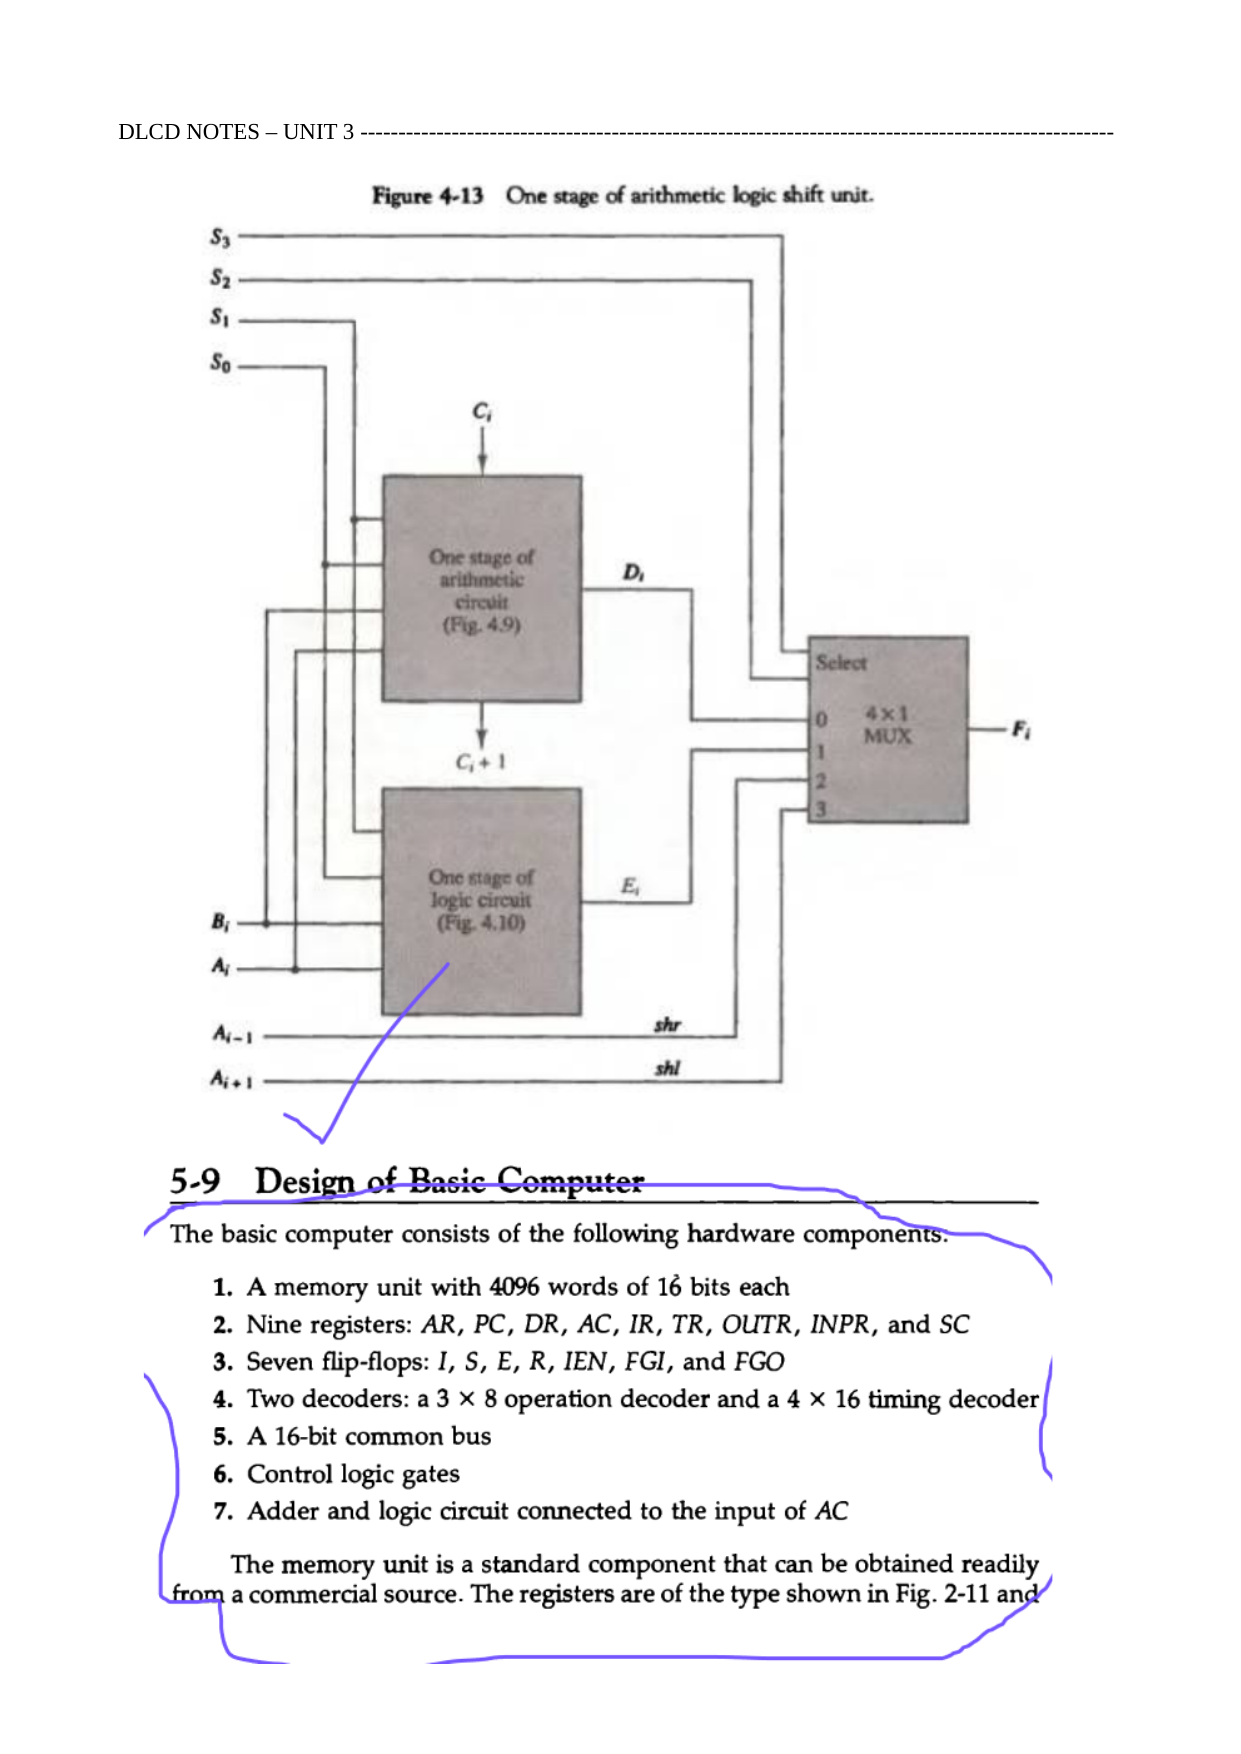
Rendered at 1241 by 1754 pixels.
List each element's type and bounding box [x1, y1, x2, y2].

picture [143, 175, 1053, 1664]
